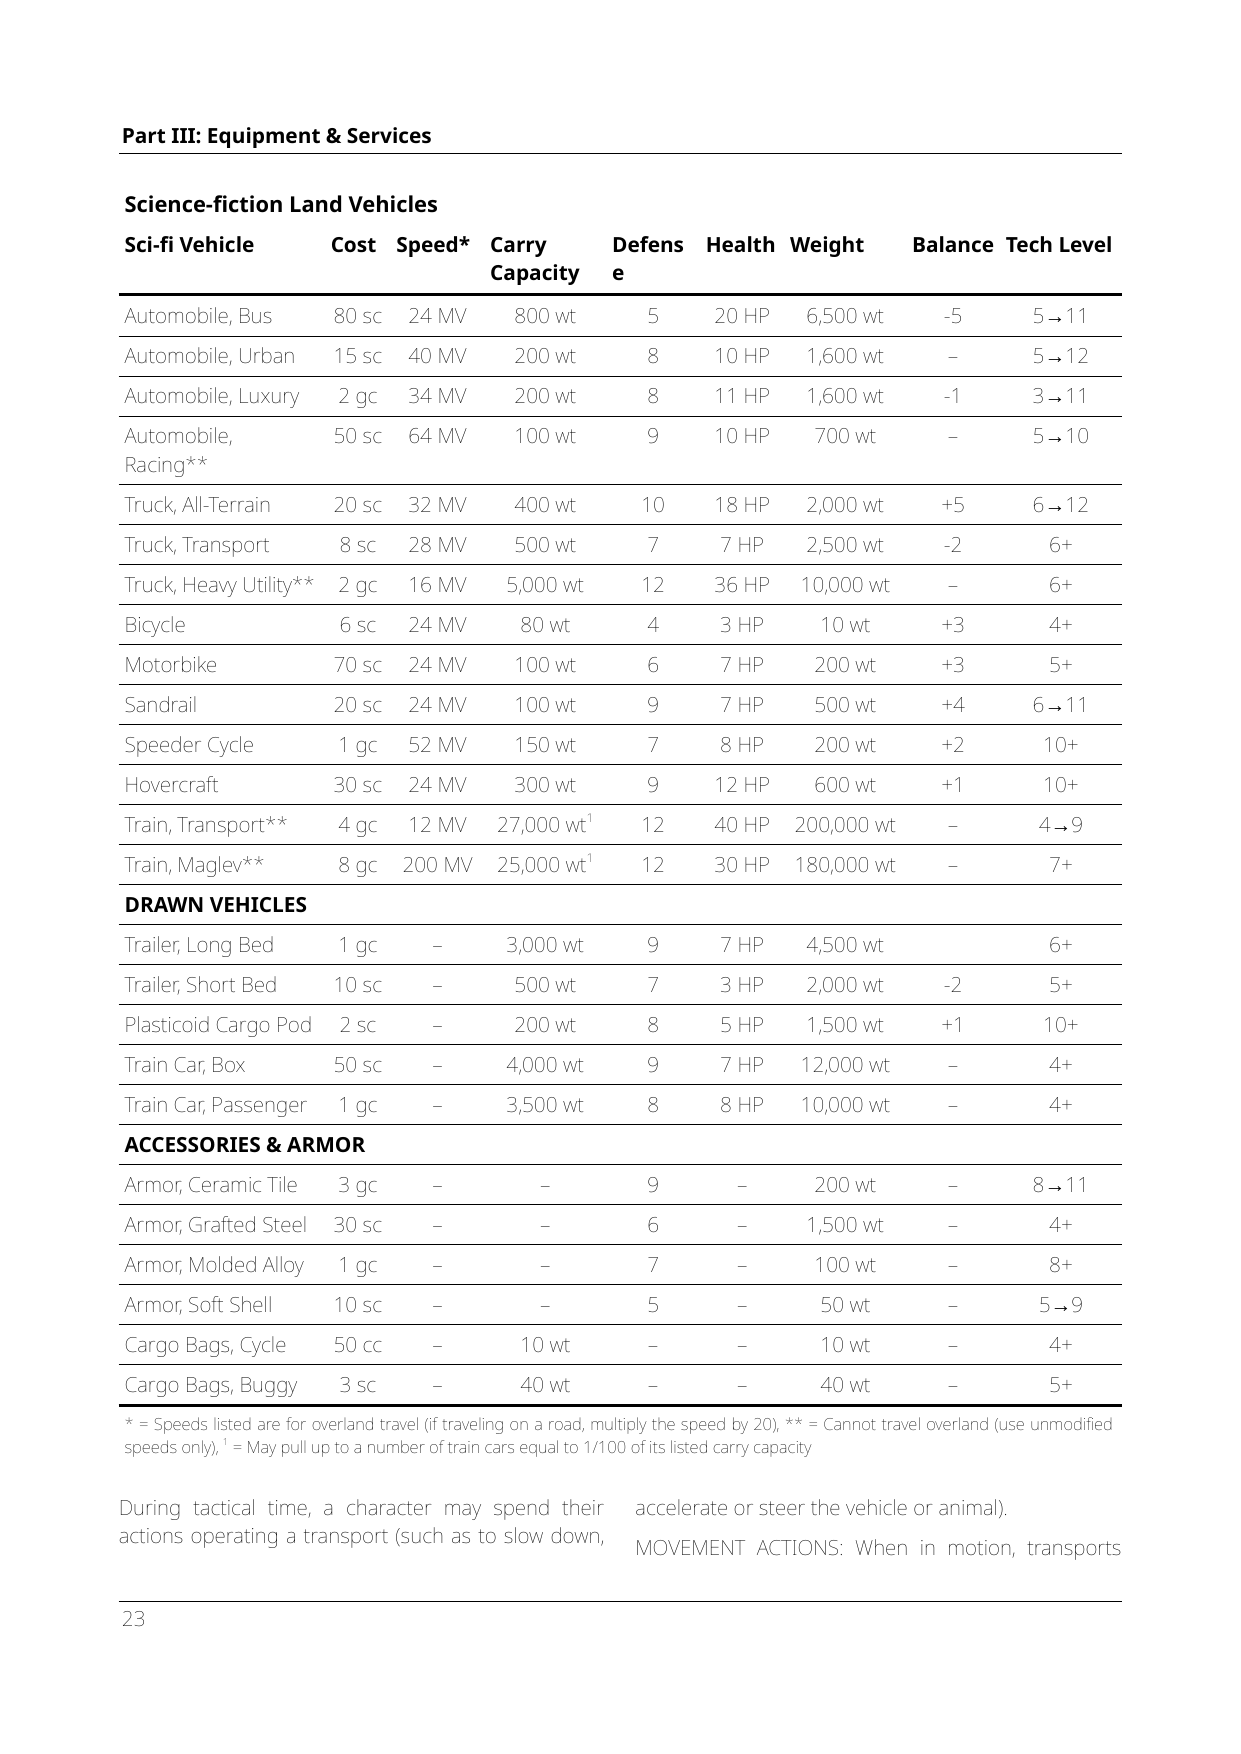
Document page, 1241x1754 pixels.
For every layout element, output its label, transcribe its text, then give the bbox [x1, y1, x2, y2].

table_cell DRAWN VEHICLES [119, 885, 1122, 924]
table_cell – [390, 1205, 484, 1244]
table_cell Health [700, 224, 784, 293]
table_cell 40 wt [784, 1365, 906, 1404]
table_cell Bicycle [119, 605, 325, 644]
table_cell 40 MV [390, 337, 484, 376]
table_cell – [390, 1045, 484, 1084]
table_cell 6 sc [325, 605, 390, 644]
table_cell -2 [906, 965, 1000, 1004]
table_cell – [906, 1045, 1000, 1084]
table_cell 7 HP [700, 525, 784, 564]
table_cell 1 gc [325, 725, 390, 764]
table_cell 6 [606, 645, 700, 684]
table_cell 1,600 wt [784, 377, 906, 416]
table_cell 10,000 wt [784, 565, 906, 604]
table_cell 4 [606, 605, 700, 644]
table_cell – [906, 805, 1000, 844]
table_cell 5 [606, 1285, 700, 1324]
table_cell 5+ [1000, 645, 1122, 684]
table_cell – [906, 845, 1000, 884]
table_cell 8 [606, 377, 700, 416]
table_cell – [700, 1205, 784, 1244]
table_cell – [906, 1325, 1000, 1364]
table_cell +5 [906, 485, 1000, 524]
table_cell 5→12 [1000, 337, 1122, 376]
table_cell Cargo Bags, Cycle [119, 1325, 325, 1364]
table_cell – [906, 337, 1000, 376]
table_cell 150 wt [484, 725, 606, 764]
table_cell – [906, 1285, 1000, 1324]
table_cell +1 [906, 765, 1000, 804]
table_cell Carry Capacity [484, 224, 606, 293]
table_cell 40 wt [484, 1365, 606, 1404]
table_cell +3 [906, 645, 1000, 684]
table_cell 10,000 wt [784, 1085, 906, 1124]
table_cell – [700, 1285, 784, 1324]
table_cell 700 wt [784, 417, 906, 484]
table_cell 100 wt [784, 1245, 906, 1284]
table_cell – [390, 925, 484, 964]
table_cell 7 [606, 1245, 700, 1284]
table_cell – [390, 1165, 484, 1204]
table_cell 10 sc [325, 965, 390, 1004]
table_cell Train, Maglev** [119, 845, 325, 884]
table_cell 5→11 [1000, 296, 1122, 336]
table_cell Sandrail [119, 685, 325, 724]
table_cell Weight [784, 224, 906, 293]
table_cell 20 sc [325, 485, 390, 524]
table_cell 36 HP [700, 565, 784, 604]
table_cell 3 HP [700, 965, 784, 1004]
table_cell -2 [906, 525, 1000, 564]
table_cell 7 [606, 525, 700, 564]
table_cell 50 wt [784, 1285, 906, 1324]
table_cell [906, 925, 1000, 964]
table_cell 5 [606, 296, 700, 336]
table_cell 9 [606, 685, 700, 724]
table_cell 200 wt [484, 1005, 606, 1044]
table_cell Truck, Heavy Utility** [119, 565, 325, 604]
table_cell 10 HP [700, 417, 784, 484]
table_cell 200,000 wt [784, 805, 906, 844]
table_cell – [906, 1205, 1000, 1244]
table_cell 20 sc [325, 685, 390, 724]
table_cell – [390, 1085, 484, 1124]
table_cell Automobile, Bus [119, 296, 325, 336]
text accelerate or steer the vehicle or animal). [635, 1493, 1122, 1521]
table_cell 200 wt [784, 1165, 906, 1204]
table_cell 10 sc [325, 1285, 390, 1324]
table_cell 4 gc [325, 805, 390, 844]
table_cell Armor, Molded Alloy [119, 1245, 325, 1284]
table_cell 80 sc [325, 296, 390, 336]
table_cell 3,500 wt [484, 1085, 606, 1124]
table_cell Plasticoid Cargo Pod [119, 1005, 325, 1044]
table_cell 6 [606, 1205, 700, 1244]
table_cell 200 wt [484, 377, 606, 416]
table_cell Armor, Ceramic Tile [119, 1165, 325, 1204]
table_cell 500 wt [484, 965, 606, 1004]
table_cell Balance [906, 224, 1000, 293]
table_cell 2,000 wt [784, 485, 906, 524]
table_cell +4 [906, 685, 1000, 724]
table_cell 34 MV [390, 377, 484, 416]
table_cell 3 gc [325, 1165, 390, 1204]
table_cell 30 sc [325, 1205, 390, 1244]
table_cell 24 MV [390, 685, 484, 724]
table_cell 7 [606, 725, 700, 764]
table_cell – [484, 1285, 606, 1324]
table_cell 12,000 wt [784, 1045, 906, 1084]
table_cell 5,000 wt [484, 565, 606, 604]
table_cell 2,500 wt [784, 525, 906, 564]
table_cell 100 wt [484, 685, 606, 724]
table_cell 80 wt [484, 605, 606, 644]
table_cell 1,600 wt [784, 337, 906, 376]
table_cell 7 HP [700, 645, 784, 684]
table_cell 12 [606, 565, 700, 604]
table_cell 300 wt [484, 765, 606, 804]
table_cell 100 wt [484, 417, 606, 484]
table_cell 10+ [1000, 1005, 1122, 1044]
table_cell 12 HP [700, 765, 784, 804]
table_cell – [906, 1165, 1000, 1204]
text During tactical time, a character may spend their actions operating a transport (such as to slow down, [118, 1493, 605, 1549]
table_cell 30 sc [325, 765, 390, 804]
table_cell 12 MV [390, 805, 484, 844]
table_cell 6→12 [1000, 485, 1122, 524]
table_cell 24 MV [390, 645, 484, 684]
table_cell Speeder Cycle [119, 725, 325, 764]
table_cell – [390, 1325, 484, 1364]
table_cell 9 [606, 1045, 700, 1084]
table_cell – [484, 1165, 606, 1204]
table_cell 2 gc [325, 377, 390, 416]
table_cell – [700, 1165, 784, 1204]
table_cell 3,000 wt [484, 925, 606, 964]
table_cell 3 sc [325, 1365, 390, 1404]
table_cell 9 [606, 765, 700, 804]
table_cell 500 wt [484, 525, 606, 564]
table_cell 5→10 [1000, 417, 1122, 484]
table_cell – [906, 1245, 1000, 1284]
table_cell 40 HP [700, 805, 784, 844]
table_cell Armor, Soft Shell [119, 1285, 325, 1324]
table_cell Cargo Bags, Buggy [119, 1365, 325, 1404]
table_cell 3→11 [1000, 377, 1122, 416]
table_cell 6+ [1000, 565, 1122, 604]
table_cell 50 sc [325, 1045, 390, 1084]
table_cell ACCESSORIES & ARMOR [119, 1125, 1122, 1164]
table_cell 1,500 wt [784, 1205, 906, 1244]
table_cell 10 [606, 485, 700, 524]
table_cell Train Car, Box [119, 1045, 325, 1084]
table_cell 9 [606, 1165, 700, 1204]
table_cell 12 [606, 845, 700, 884]
table_cell 8→11 [1000, 1165, 1122, 1204]
table_cell – [390, 1245, 484, 1284]
table_cell 1 gc [325, 925, 390, 964]
table_cell 8 HP [700, 725, 784, 764]
table_cell Tech Level [1000, 224, 1122, 293]
text MOVEMENT ACTIONS: When in motion, transports [635, 1533, 1122, 1561]
table_cell 18 HP [700, 485, 784, 524]
table_cell 10+ [1000, 725, 1122, 764]
table_cell +3 [906, 605, 1000, 644]
table_cell – [390, 1285, 484, 1324]
table_cell – [390, 1365, 484, 1404]
table_cell 52 MV [390, 725, 484, 764]
table_cell 400 wt [484, 485, 606, 524]
table_cell Armor, Grafted Steel [119, 1205, 325, 1244]
table_cell 800 wt [484, 296, 606, 336]
table_cell 70 sc [325, 645, 390, 684]
table_cell 5→9 [1000, 1285, 1122, 1324]
table_cell 2 sc [325, 1005, 390, 1044]
table_cell 8 [606, 1005, 700, 1044]
table_cell 32 MV [390, 485, 484, 524]
table_cell 10+ [1000, 765, 1122, 804]
table_cell Train, Transport** [119, 805, 325, 844]
table_cell 24 MV [390, 605, 484, 644]
table_cell Automobile, Racing** [119, 417, 325, 484]
table_cell Speed* [390, 224, 484, 293]
table_cell Trailer, Short Bed [119, 965, 325, 1004]
table_cell 10 wt [484, 1325, 606, 1364]
table_header Science-fiction Land Vehicles [119, 183, 1122, 224]
table_cell 5+ [1000, 1365, 1122, 1404]
table_cell 4+ [1000, 1085, 1122, 1124]
table_cell * = Speeds listed are for overland travel (if traveling on a road, multiply the speed by 20), ** = Cannot travel overland (use unmodified speeds only), 1 = May pull up to a number of train cars equal to 1/100 of its listed carry capacity [119, 1407, 1122, 1464]
table_cell 4+ [1000, 1045, 1122, 1084]
table_cell 10 wt [784, 1325, 906, 1364]
table_cell 10 wt [784, 605, 906, 644]
table_cell Truck, All-Terrain [119, 485, 325, 524]
table_cell 7 HP [700, 1045, 784, 1084]
table_cell 8 sc [325, 525, 390, 564]
table_cell 5 HP [700, 1005, 784, 1044]
table_cell – [484, 1245, 606, 1284]
table_cell 8 [606, 1085, 700, 1124]
table_cell -5 [906, 296, 1000, 336]
table_cell Motorbike [119, 645, 325, 684]
table_cell 11 HP [700, 377, 784, 416]
table_cell 4→9 [1000, 805, 1122, 844]
table_cell 100 wt [484, 645, 606, 684]
table_cell 3 HP [700, 605, 784, 644]
table_cell Automobile, Urban [119, 337, 325, 376]
table_cell 500 wt [784, 685, 906, 724]
table_cell 24 MV [390, 765, 484, 804]
table_cell 1 gc [325, 1085, 390, 1124]
table_cell – [906, 1365, 1000, 1404]
table_cell 2,000 wt [784, 965, 906, 1004]
table_cell Cost [325, 224, 390, 293]
table_cell 5+ [1000, 965, 1122, 1004]
table_cell 200 wt [784, 645, 906, 684]
table_cell 20 HP [700, 296, 784, 336]
table_cell 10 HP [700, 337, 784, 376]
table_cell 200 MV [390, 845, 484, 884]
table_cell 180,000 wt [784, 845, 906, 884]
table_cell – [390, 1005, 484, 1044]
table_cell 200 wt [784, 725, 906, 764]
table_cell 16 MV [390, 565, 484, 604]
table_cell 7 HP [700, 925, 784, 964]
table_cell 600 wt [784, 765, 906, 804]
table_cell 4+ [1000, 605, 1122, 644]
table_cell 50 cc [325, 1325, 390, 1364]
table_cell 1,500 wt [784, 1005, 906, 1044]
table_cell 9 [606, 925, 700, 964]
table_cell 6+ [1000, 925, 1122, 964]
table_cell – [390, 965, 484, 1004]
table_cell – [606, 1325, 700, 1364]
table_cell 7 HP [700, 685, 784, 724]
table_cell -1 [906, 377, 1000, 416]
table_cell Automobile, Luxury [119, 377, 325, 416]
table_cell – [700, 1245, 784, 1284]
table_cell – [700, 1365, 784, 1404]
table_cell Sci-fi Vehicle [119, 224, 325, 293]
table_cell – [906, 1085, 1000, 1124]
table_cell Train Car, Passenger [119, 1085, 325, 1124]
table_cell Trailer, Long Bed [119, 925, 325, 964]
table_cell 24 MV [390, 296, 484, 336]
table_cell 6→11 [1000, 685, 1122, 724]
table_cell Hovercraft [119, 765, 325, 804]
table_cell 30 HP [700, 845, 784, 884]
table_cell 12 [606, 805, 700, 844]
table_cell 25,000 wt1 [484, 845, 606, 884]
table_cell 4,000 wt [484, 1045, 606, 1084]
table_cell 2 gc [325, 565, 390, 604]
table_cell 8 [606, 337, 700, 376]
table_cell +2 [906, 725, 1000, 764]
table_cell – [484, 1205, 606, 1244]
table_cell 7+ [1000, 845, 1122, 884]
table_cell 8 gc [325, 845, 390, 884]
table_cell 8 HP [700, 1085, 784, 1124]
table_cell +1 [906, 1005, 1000, 1044]
table_cell Truck, Transport [119, 525, 325, 564]
table_cell – [906, 417, 1000, 484]
table_cell – [606, 1365, 700, 1404]
table_cell 200 wt [484, 337, 606, 376]
table_cell Defense [606, 224, 700, 293]
table_cell 4+ [1000, 1205, 1122, 1244]
table_cell 64 MV [390, 417, 484, 484]
table_cell – [700, 1325, 784, 1364]
table_cell 4,500 wt [784, 925, 906, 964]
table_cell 6+ [1000, 525, 1122, 564]
table_cell 15 sc [325, 337, 390, 376]
table_cell 7 [606, 965, 700, 1004]
table_cell 4+ [1000, 1325, 1122, 1364]
table_cell 50 sc [325, 417, 390, 484]
table_cell 27,000 wt1 [484, 805, 606, 844]
table_cell 1 gc [325, 1245, 390, 1284]
table_cell 8+ [1000, 1245, 1122, 1284]
table_cell 9 [606, 417, 700, 484]
table_cell 28 MV [390, 525, 484, 564]
table_cell – [906, 565, 1000, 604]
table_cell 6,500 wt [784, 296, 906, 336]
